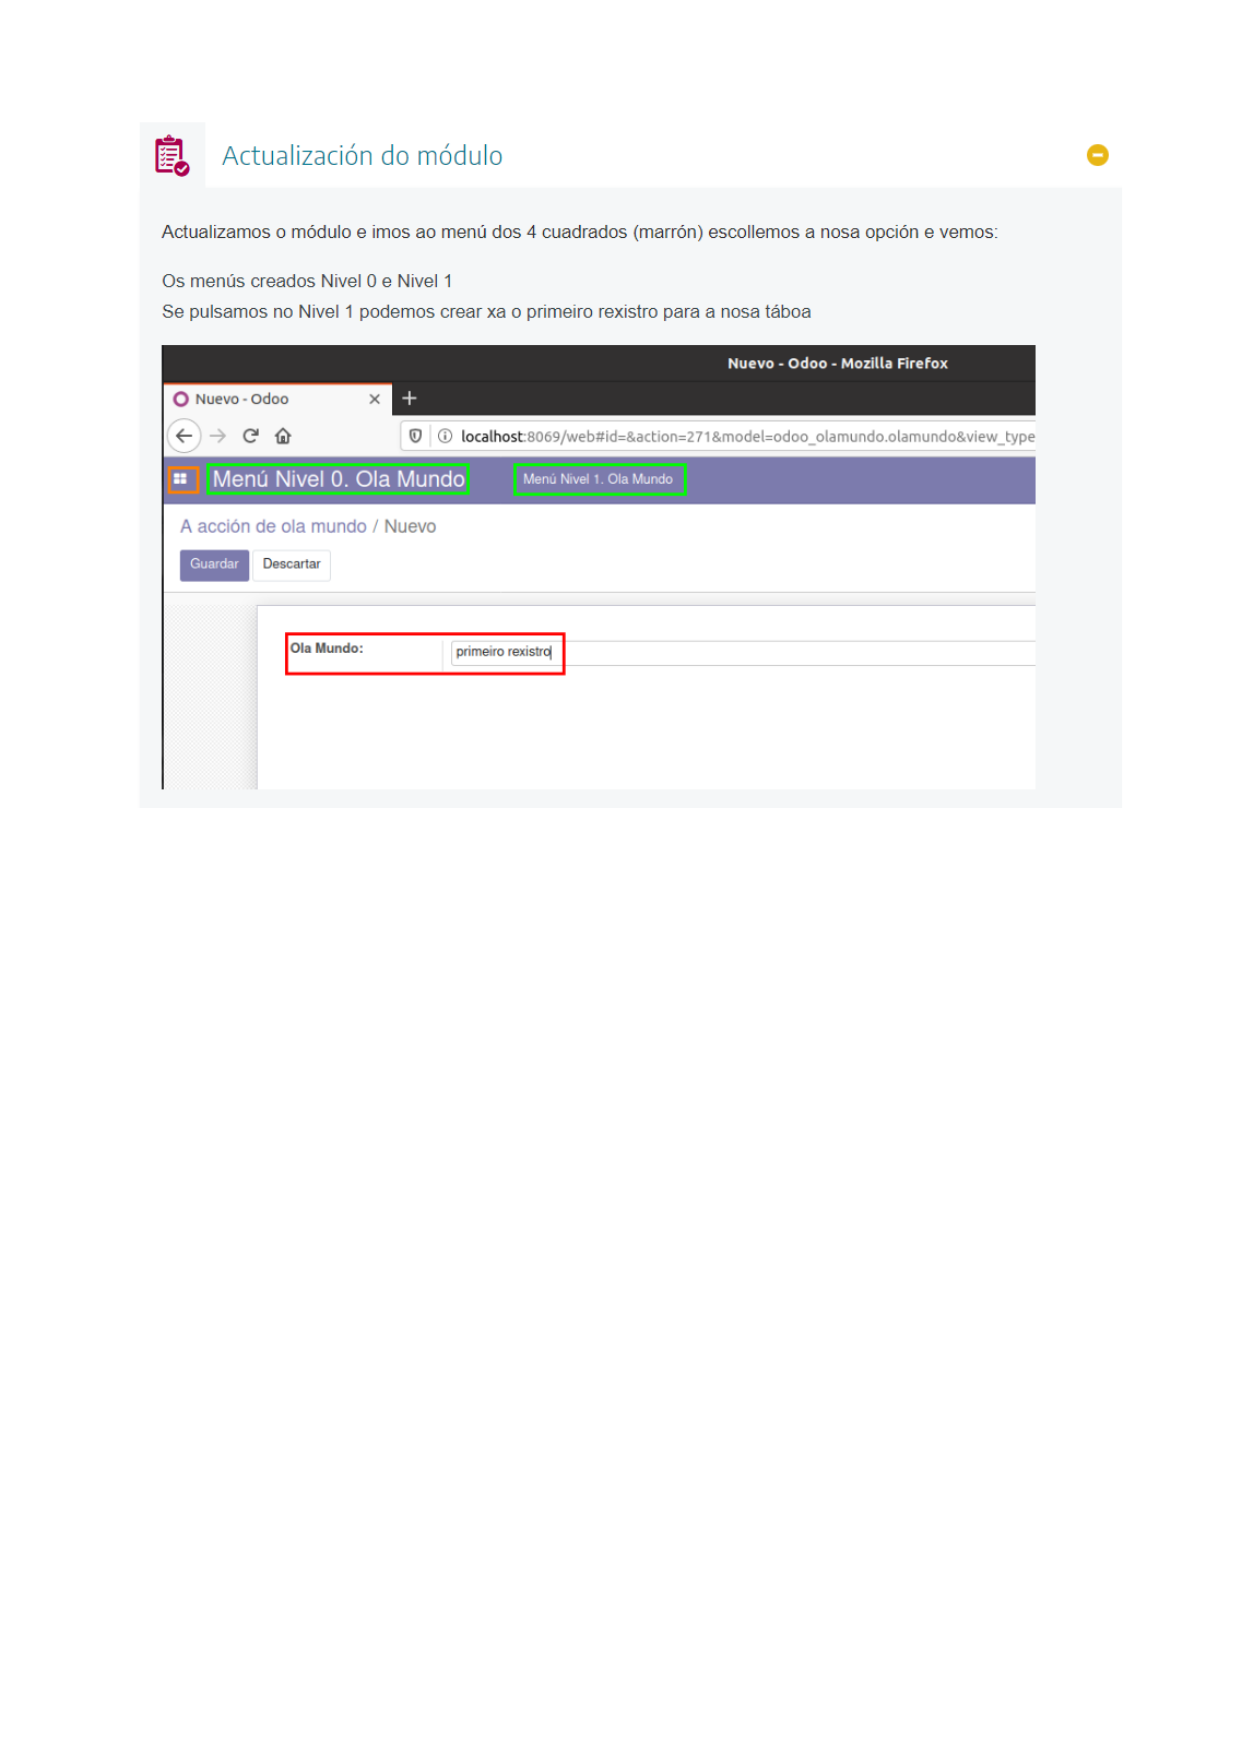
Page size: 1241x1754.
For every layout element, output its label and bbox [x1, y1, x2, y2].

picture [118, 118, 1123, 808]
